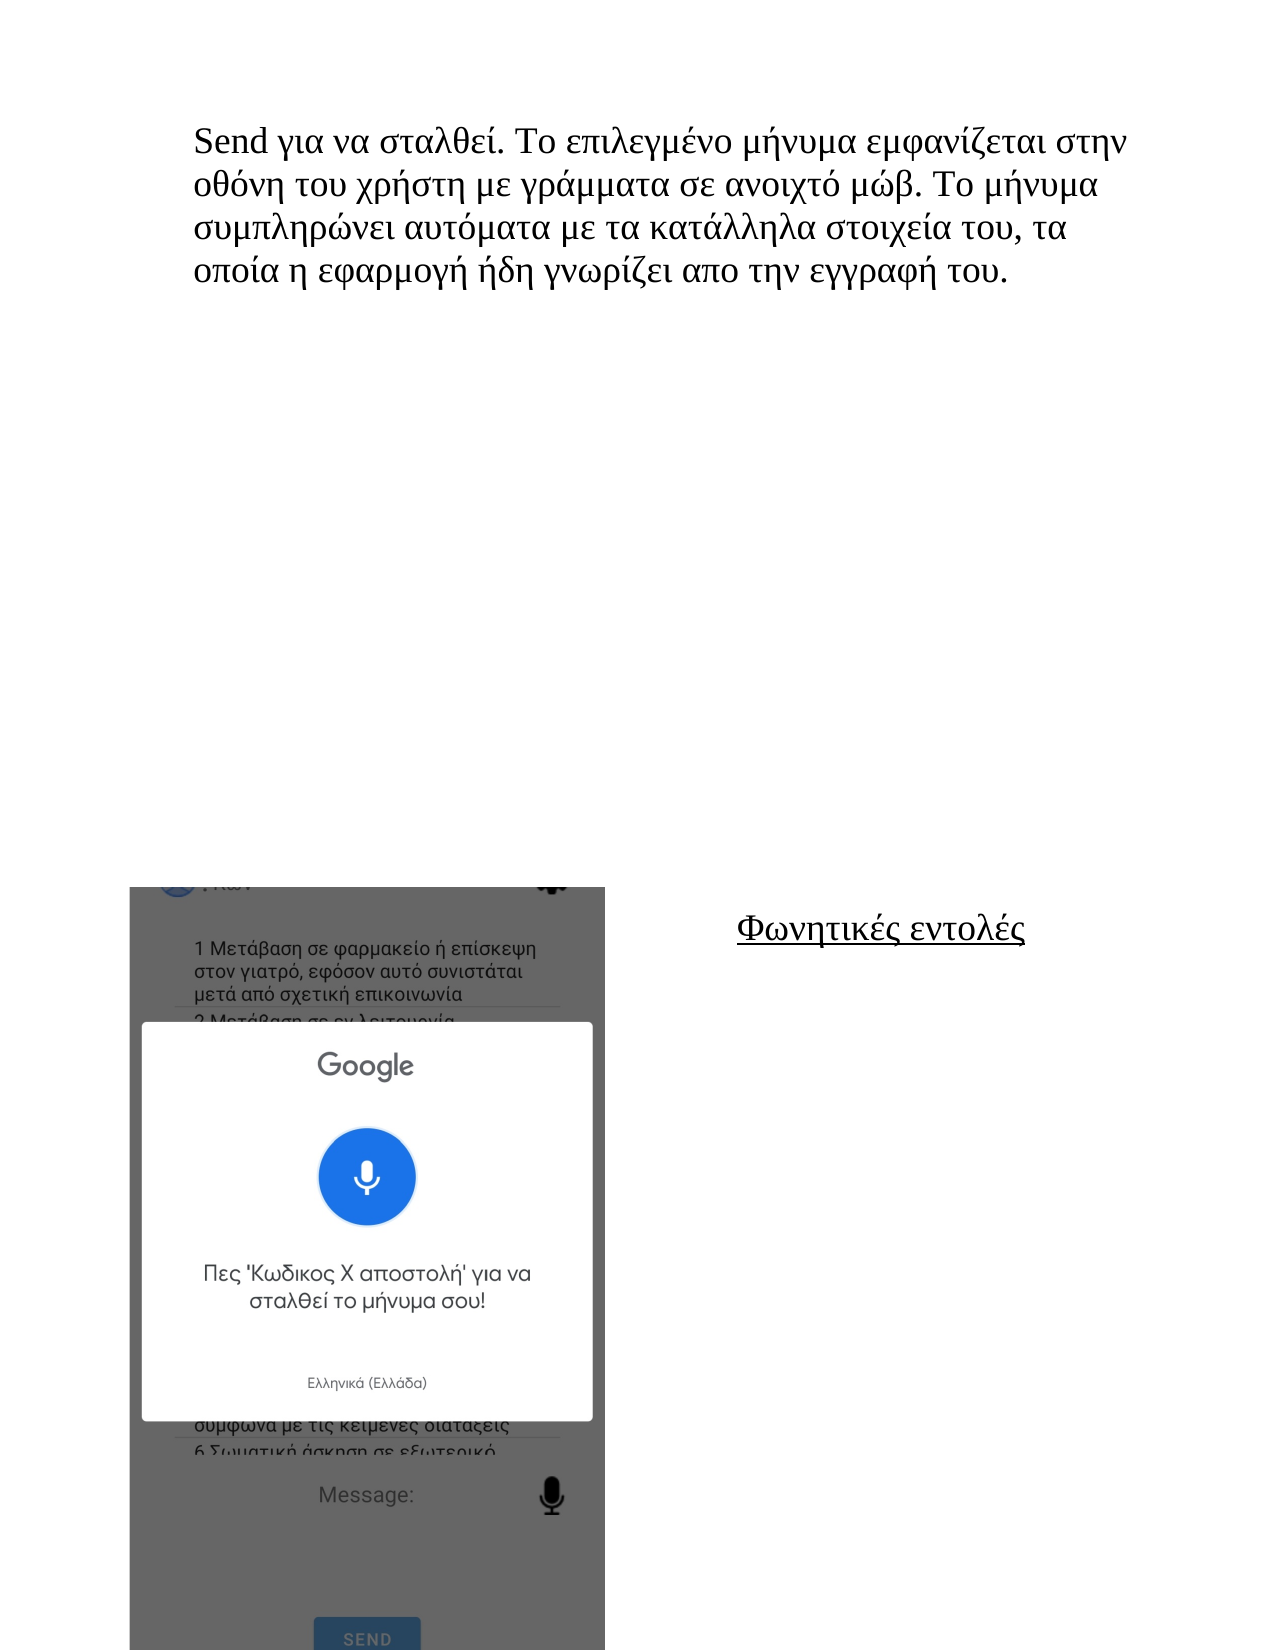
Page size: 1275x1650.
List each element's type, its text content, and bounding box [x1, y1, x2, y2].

list Send για να σταλθεί. Το επιλεγμένο μήνυμα εμφανίζεται στην οθόνη του χρήστη με γράμματα σε ανοιχτό μώβ. Το μήνυμα συμπληρώνει αυτόματα με τα κατάλληλα στοιχεία του, τα οποία η εφαρμογή ήδη γνωρίζει απο την εγγραφή του. [156, 118, 1157, 291]
picture [129, 887, 605, 1650]
text [118, 905, 129, 948]
text Φωνητικές εντολές [605, 905, 1157, 948]
